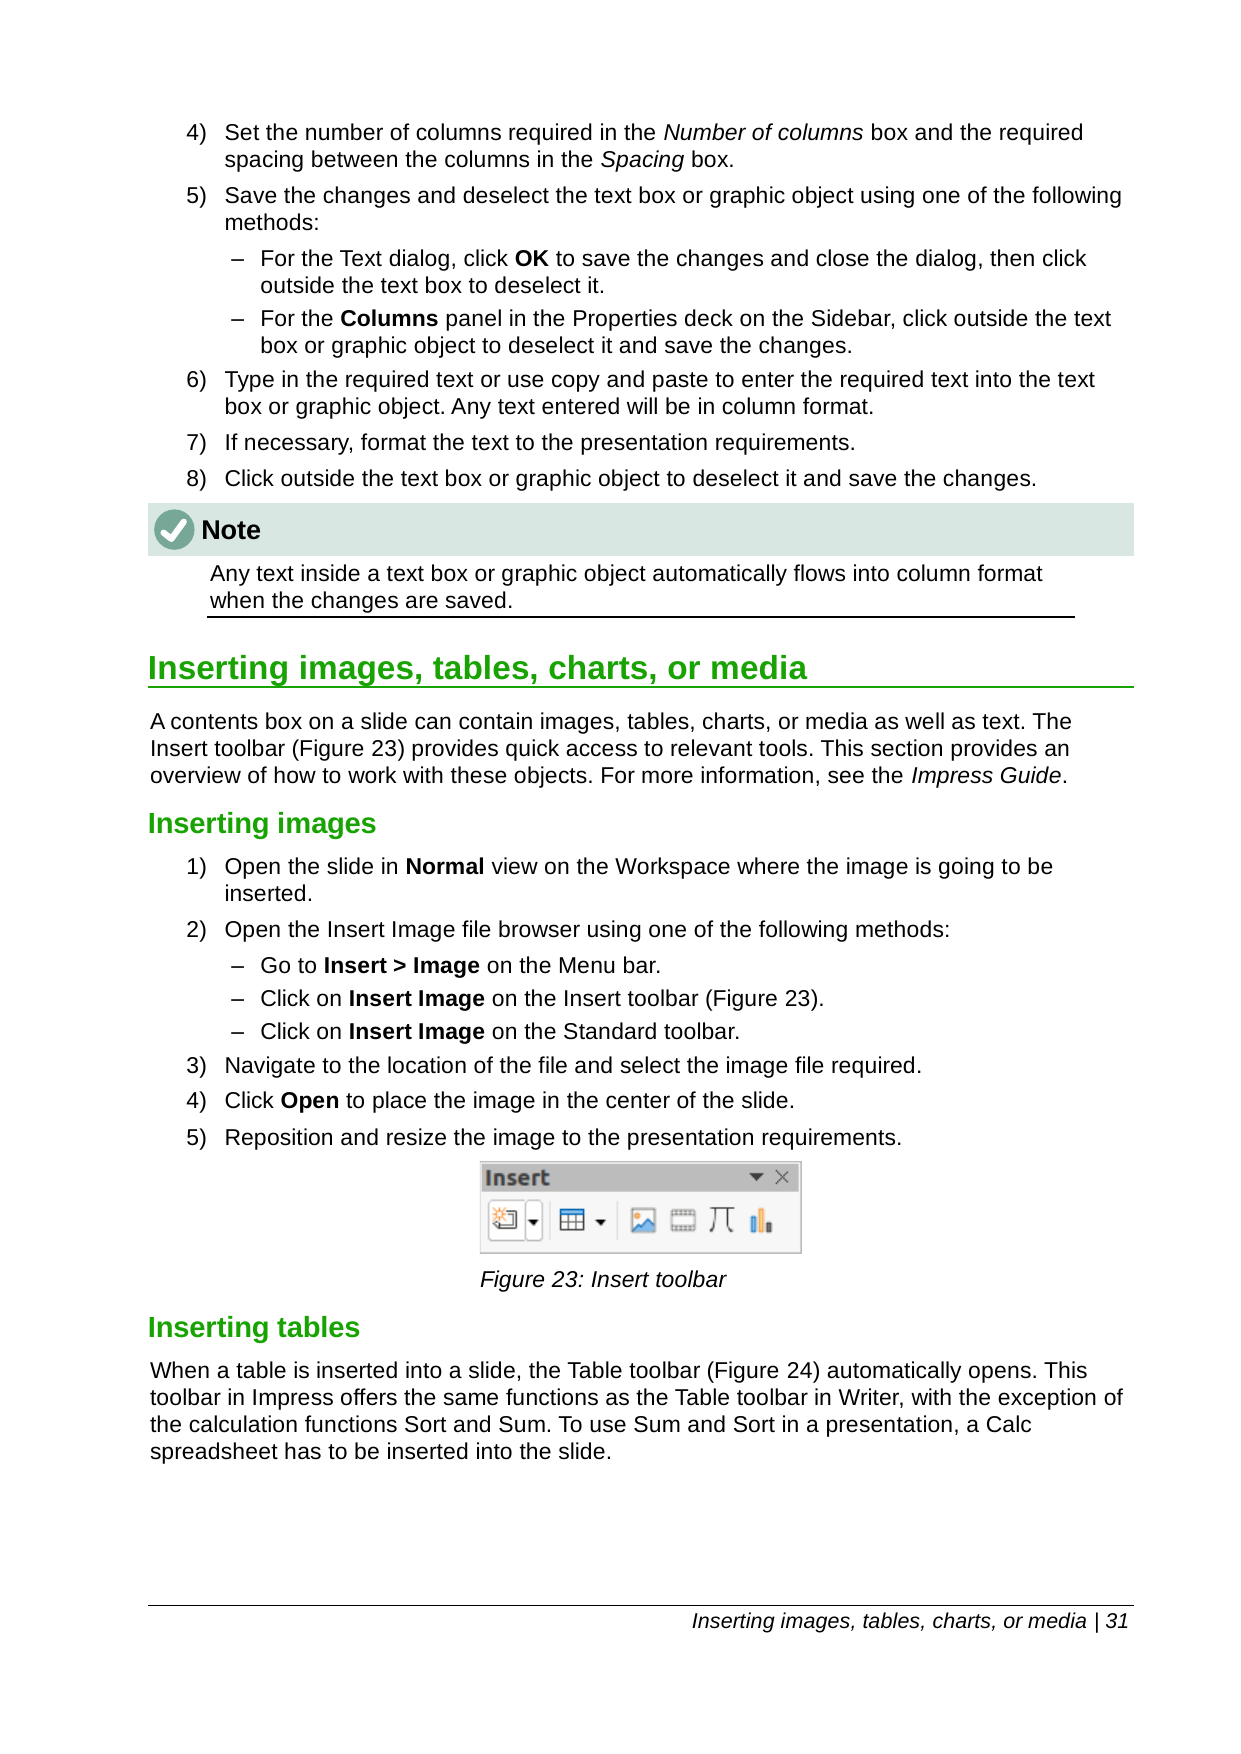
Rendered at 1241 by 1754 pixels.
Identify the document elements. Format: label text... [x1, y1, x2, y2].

text A contents box on a slide can contain images, tables, charts, or media as well as text. The Insert toolbar (Figure 23) provides quick access to relevant tools. This section provides an overview of how to work with these objects. For more information, see the Impress Guide. [150, 707, 1134, 788]
list If necessary, format the text to the presentation requirements. [207, 428, 1134, 455]
text Any text inside a text box or graphic object automatically flows into column format when the changes are saved. [207, 556, 1075, 616]
list For the Columns panel in the Properties deck on the Sidebar, click outside the text box or graphic object to deselect it and save the changes. [231, 304, 1134, 359]
list Open the slide in Normal view on the Workspace where the image is going to be inserted. [207, 852, 1134, 906]
list For the Text dialog, click OK to save the changes and close the dialog, then click outside the text box to deselect it. [231, 244, 1134, 298]
list Reposition and resize the image to the presentation requirements. [207, 1123, 1134, 1150]
list Type in the required text or use copy and paste to enter the required text into the text box or graphic object. Any text entered will be in column format. [207, 365, 1134, 419]
list Click on Insert Image on the Standard toolbar. [231, 1018, 1134, 1045]
list Go to Insert > Image on the Menu bar. [231, 951, 1134, 978]
subtitle Inserting images [148, 806, 1134, 839]
list Open the Insert Image file browser using one of the following methods: [207, 915, 1134, 942]
list Click on Insert Image on the Insert toolbar (Figure 23). [231, 984, 1134, 1011]
list Navigate to the location of the file and select the image file required. [207, 1051, 1134, 1078]
text Figure 23: Insert toolbar [480, 1265, 802, 1292]
list Click Open to place the image in the center of the slide. [207, 1087, 1134, 1114]
subtitle Inserting images, tables, charts, or media [148, 648, 1134, 686]
list Save the changes and deselect the text box or graphic object using one of the following methods: [207, 181, 1134, 235]
list Set the number of columns required in the Number of columns box and the required spacing between the columns in the Spacing box. [207, 118, 1134, 172]
list Click outside the text box or graphic object to deselect it and save the changes. [207, 464, 1134, 491]
subtitle Note [148, 503, 1134, 556]
subtitle Inserting tables [148, 1310, 1134, 1344]
picture [479, 1161, 802, 1254]
text When a table is inserted into a slide, the Table toolbar (Figure 24) automatically opens. This toolbar in Impress offers the same functions as the Table toolbar in Writer, with the exception of the calculation functions Sort and Sum. To use Sum and Sort in a presentation, a Calc spreadsheet has to be inserted into the slide. [150, 1356, 1134, 1464]
